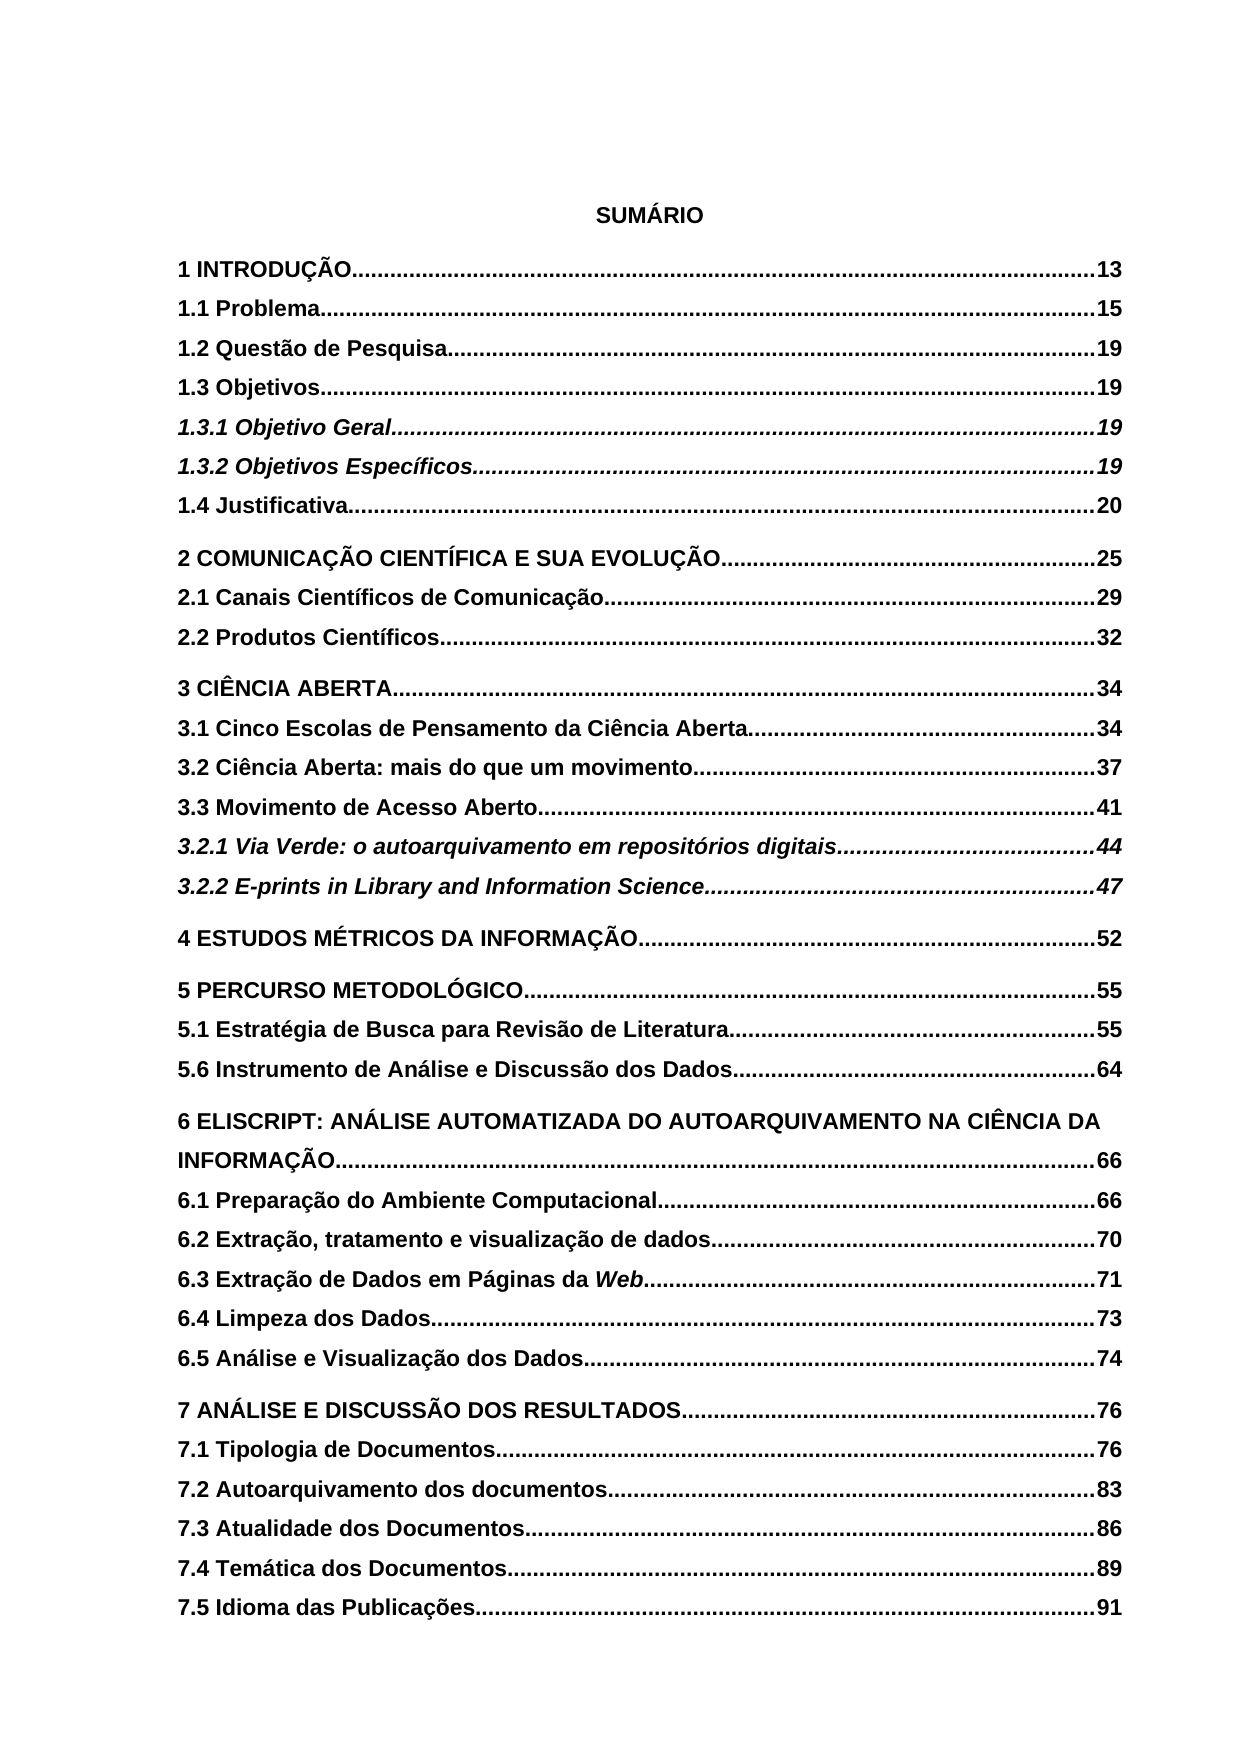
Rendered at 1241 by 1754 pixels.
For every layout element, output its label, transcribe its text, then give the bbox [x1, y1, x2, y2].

text 6.1 Preparação do Ambiente Computacional 66 [177, 1187, 1122, 1213]
text 1.2 Questão de Pesquisa 19 [177, 334, 1122, 361]
text 7.2 Autoarquivamento dos documentos 83 [177, 1476, 1122, 1502]
text 3.2 Ciência Aberta: mais do que um movimento 37 [177, 754, 1122, 781]
text 7.4 Temática dos Documentos 89 [177, 1554, 1122, 1581]
text 7 ANÁLISE E DISCUSSÃO DOS RESULTADOS 76 [177, 1397, 1122, 1423]
text 7.1 Tipologia de Documentos 76 [177, 1436, 1122, 1462]
text 2 COMUNICAÇÃO CIENTÍFICA E SUA EVOLUÇÃO 25 [177, 544, 1122, 571]
text 3.1 Cinco Escolas de Pensamento da Ciência Aberta 34 [177, 715, 1122, 741]
text 1.1 Problema 15 [177, 295, 1122, 321]
text 2.2 Produtos Científicos 32 [177, 623, 1122, 650]
text 4 ESTUDOS MÉTRICOS DA INFORMAÇÃO 52 [177, 925, 1122, 951]
text 6 ELISCRIPT: ANÁLISE AUTOMATIZADA DO AUTOARQUIVAMENTO NA CIÊNCIA DA INFORMAÇÃO 66 [177, 1108, 1122, 1173]
text 7.3 Atualidade dos Documentos 86 [177, 1515, 1122, 1541]
text 7.5 Idioma das Publicações 91 [177, 1594, 1122, 1620]
text 1.4 Justificativa 20 [177, 492, 1122, 519]
text 2.1 Canais Científicos de Comunicação 29 [177, 584, 1122, 610]
text 3.2.1 Via Verde: o autoarquivamento em repositórios digitais 44 [177, 833, 1122, 860]
text 1.3.1 Objetivo Geral 19 [177, 413, 1122, 440]
text 1.3 Objetivos 19 [177, 374, 1122, 400]
text 3.2.2 E-prints in Library and Information Science 47 [177, 873, 1122, 899]
text 3.3 Movimento de Acesso Aberto 41 [177, 794, 1122, 820]
text 6.3 Extração de Dados em Páginas da Web 71 [177, 1266, 1122, 1292]
subtitle SUMÁRIO [177, 202, 1122, 228]
text 1.3.2 Objetivos Específicos 19 [177, 453, 1122, 479]
text 5 PERCURSO METODOLÓGICO 55 [177, 977, 1122, 1003]
text 6.2 Extração, tratamento e visualização de dados 70 [177, 1226, 1122, 1252]
text 5.6 Instrumento de Análise e Discussão dos Dados 64 [177, 1056, 1122, 1082]
text 6.5 Análise e Visualização dos Dados 74 [177, 1344, 1122, 1371]
text 3 CIÊNCIA ABERTA 34 [177, 675, 1122, 702]
text 6.4 Limpeza dos Dados 73 [177, 1305, 1122, 1331]
text 5.1 Estratégia de Busca para Revisão de Literatura 55 [177, 1016, 1122, 1043]
text 1 INTRODUÇÃO 13 [177, 256, 1122, 282]
